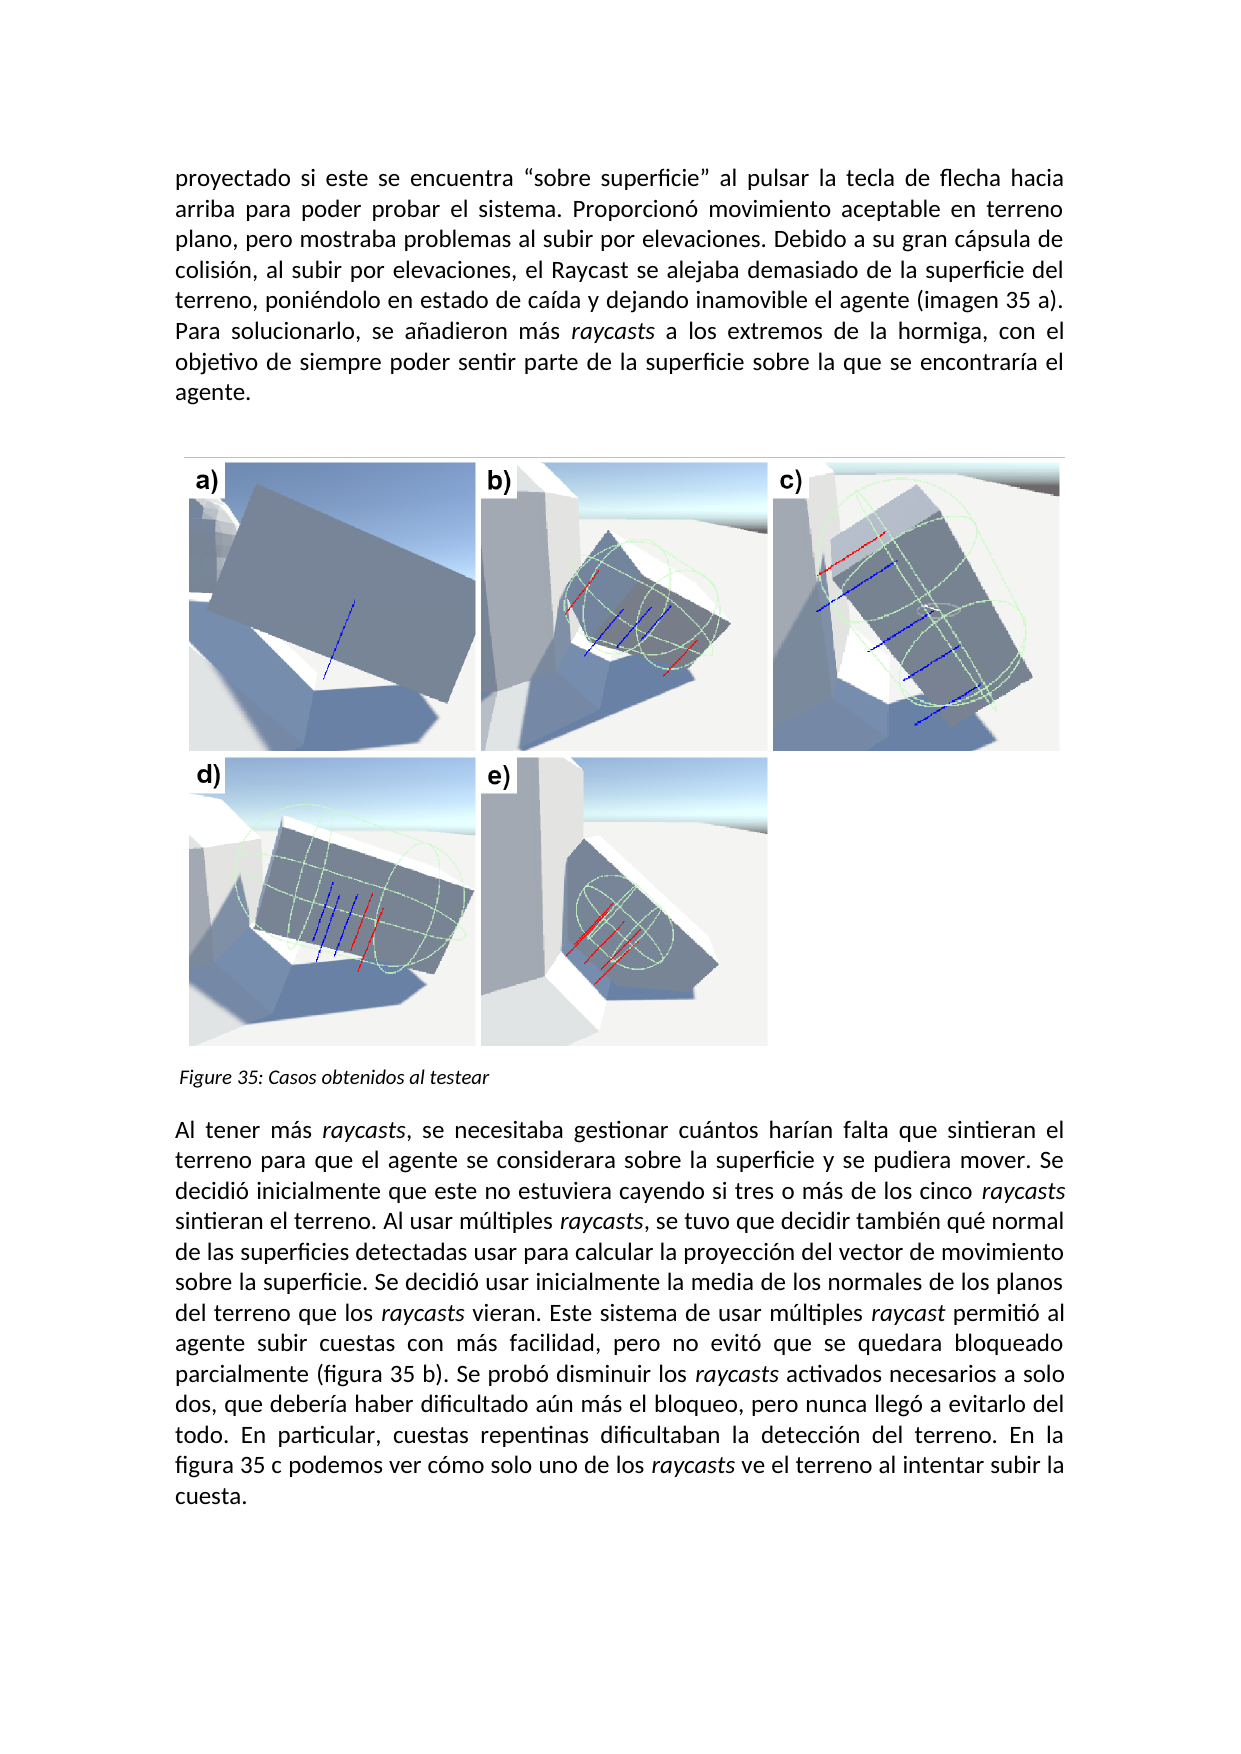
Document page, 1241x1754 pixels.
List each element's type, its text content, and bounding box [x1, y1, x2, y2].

text proyectado si este se encuentra “sobre superficie” al pulsar la tecla de flecha hacia arriba para poder probar el sistema. Proporcionó movimiento aceptable en terreno plano, pero mostraba problemas al subir por elevaciones. Debido a su gran cápsula de colisión, al subir por elevaciones, el Raycast se alejaba demasiado de la superficie del terreno, poniéndolo en estado de caída y dejando inamovible el agente (imagen 35 a). Para solucionarlo, se añadieron más raycasts a los extremos de la hormiga, con el objetivo de siempre poder sentir parte de la superficie sobre la que se encontraría el agente. [175, 162, 1065, 407]
text Figure 35: Casos obtenidos al testear [179, 456, 1069, 1089]
text Al tener más raycasts, se necesitaba gestionar cuántos harían falta que sintieran el terreno para que el agente se considerara sobre la superficie y se pudiera mover. Se decidió inicialmente que este no estuviera cayendo si tres o más de los cinco raycasts sintieran el terreno. Al usar múltiples raycasts, se tuvo que decidir también qué normal de las superficies detectadas usar para calcular la proyección del vector de movimiento sobre la superficie. Se decidió usar inicialmente la media de los normales de los planos del terreno que los raycasts vieran. Este sistema de usar múltiples raycast permitió al agente subir cuestas con más facilidad, pero no evitó que se quedara bloqueado parcialmente (figura 35 b). Se probó disminuir los raycasts activados necesarios a solo dos, que debería haber dificultado aún más el bloqueo, pero nunca llegó a evitarlo del todo. En particular, cuestas repentinas dificultaban la detección del terreno. En la figura 35 c podemos ver cómo solo uno de los raycasts ve el terreno al intentar subir la cuesta. [175, 419, 1069, 1511]
picture [183, 456, 1065, 1052]
